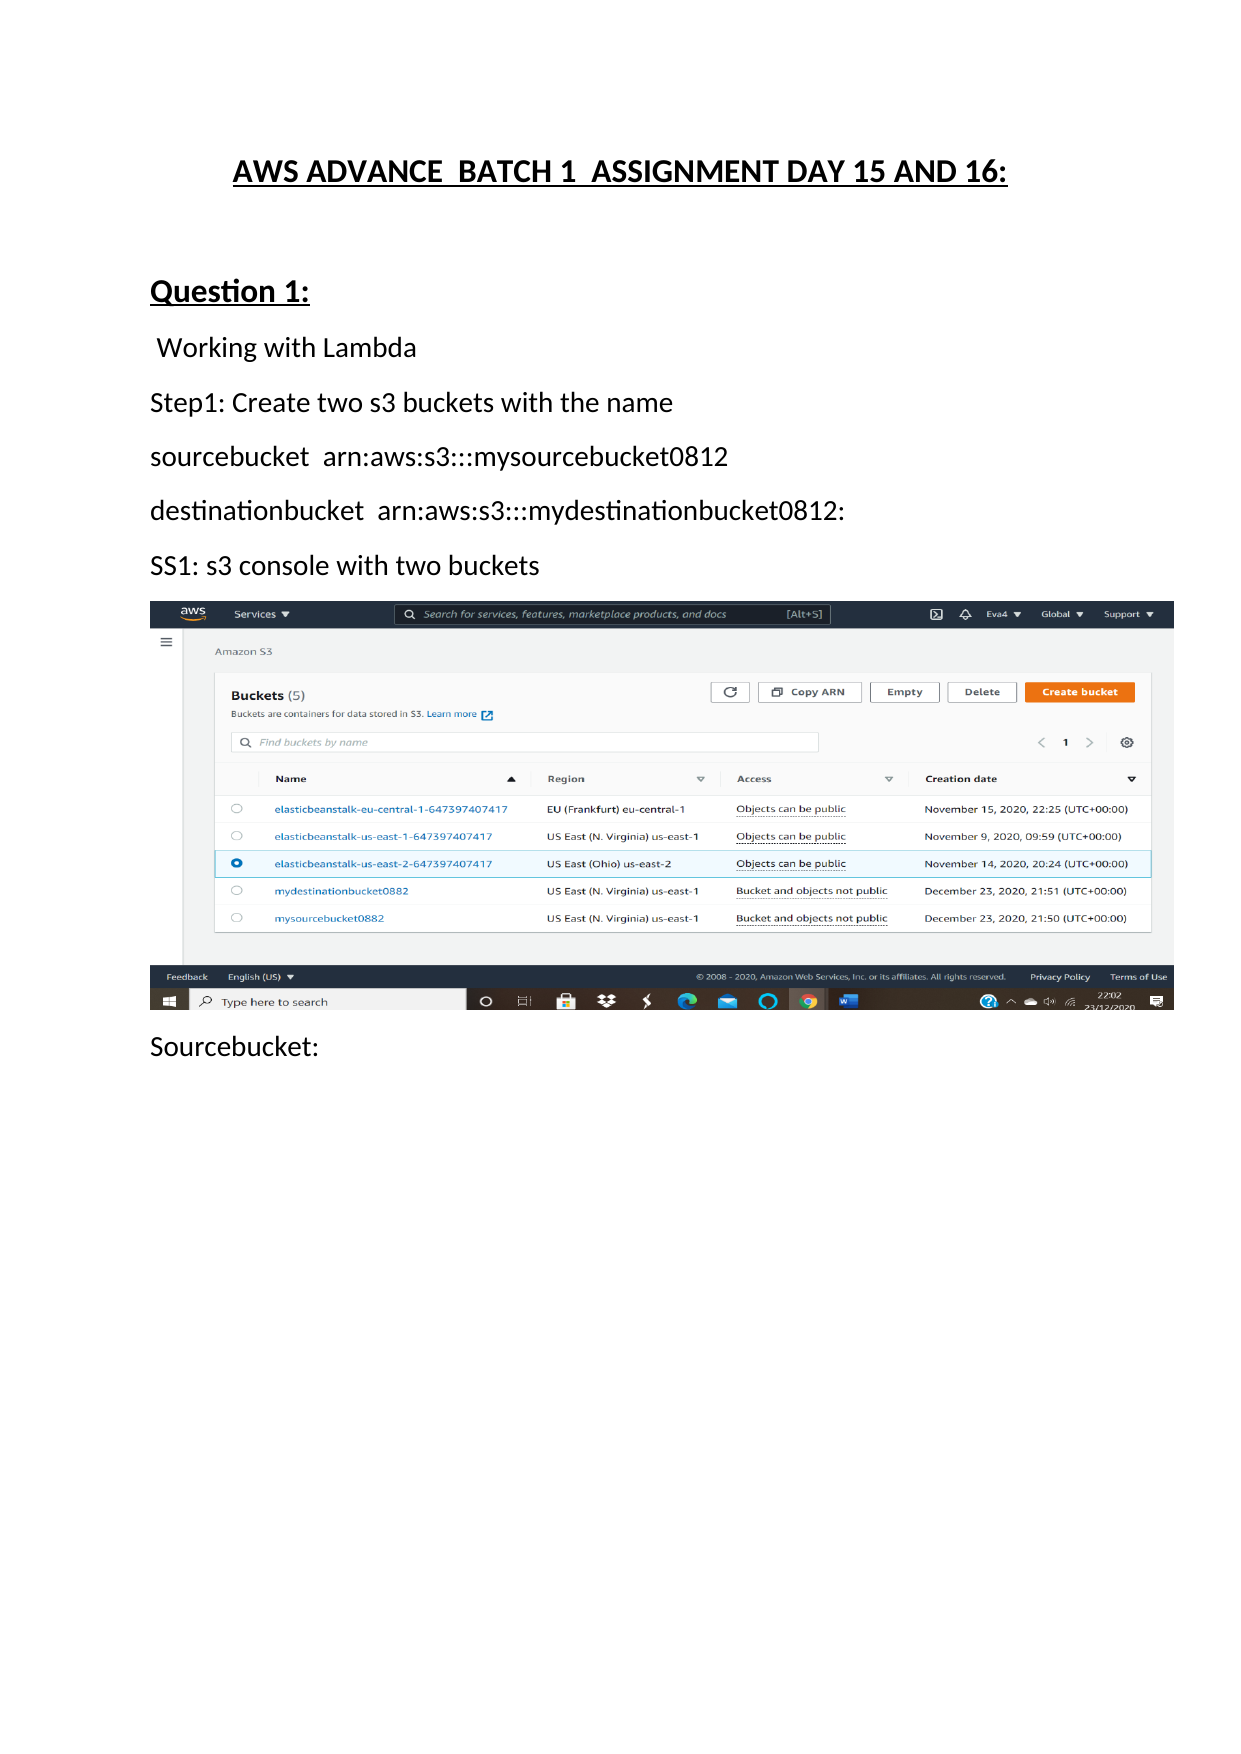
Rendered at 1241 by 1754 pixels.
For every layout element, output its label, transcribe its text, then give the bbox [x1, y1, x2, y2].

text sourcebucket arn:aws:s3:::mysourcebucket0812 [150, 438, 1090, 474]
text Working with Lambda [150, 329, 1090, 365]
text Sourcebucket: [150, 1028, 1090, 1064]
text Step1: Create two s3 buckets with the name [150, 384, 1090, 419]
text destinationbucket arn:aws:s3:::mydestinationbucket0812: [150, 492, 1090, 528]
text AWS ADVANCE BATCH 1 ASSIGNMENT DAY 15 AND 16: [150, 150, 1090, 191]
text Question 1: [150, 269, 1090, 310]
text SS1: s3 console with two buckets [150, 547, 1090, 582]
